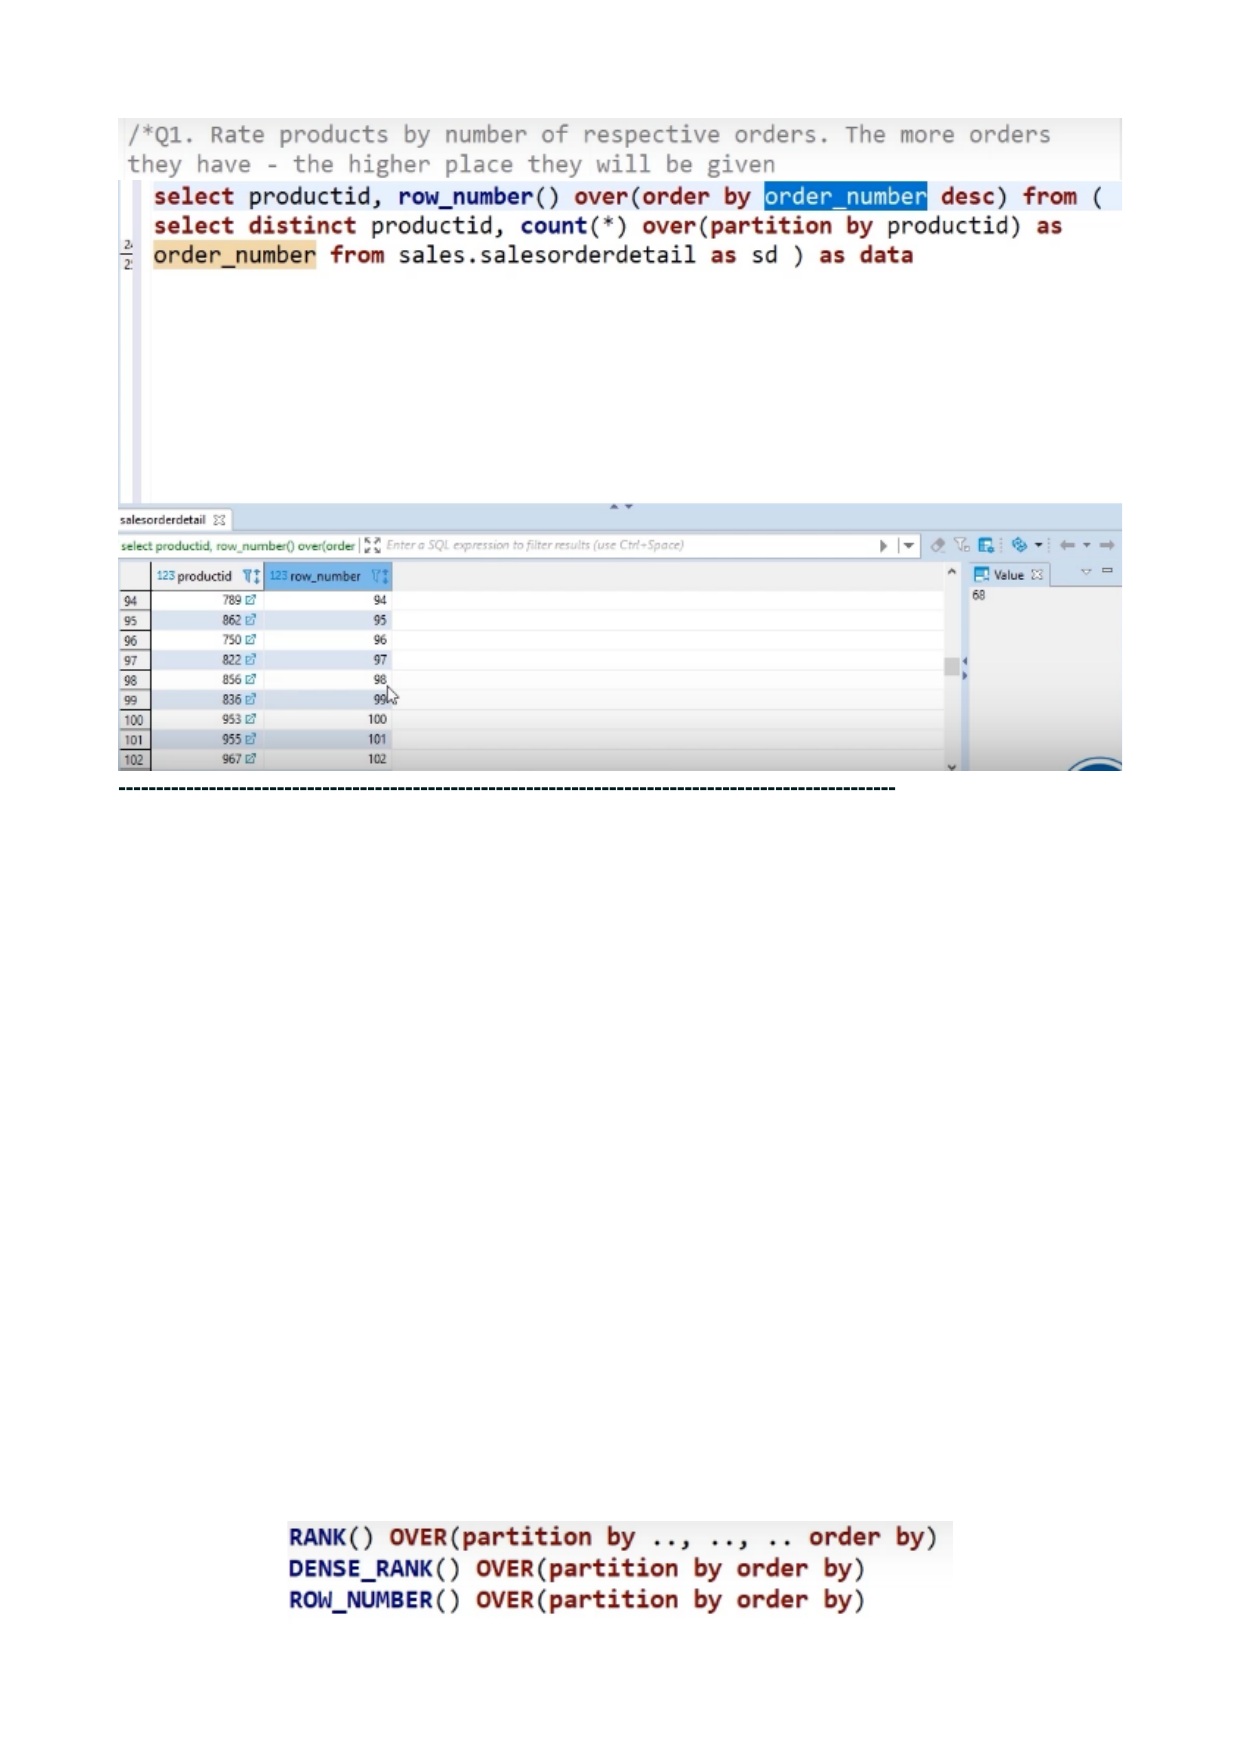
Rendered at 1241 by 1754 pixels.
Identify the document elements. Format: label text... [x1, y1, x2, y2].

picture [118, 118, 1123, 771]
text ------------------------------------------------------------------------------------------------------- [118, 771, 1122, 803]
picture [287, 1521, 953, 1625]
